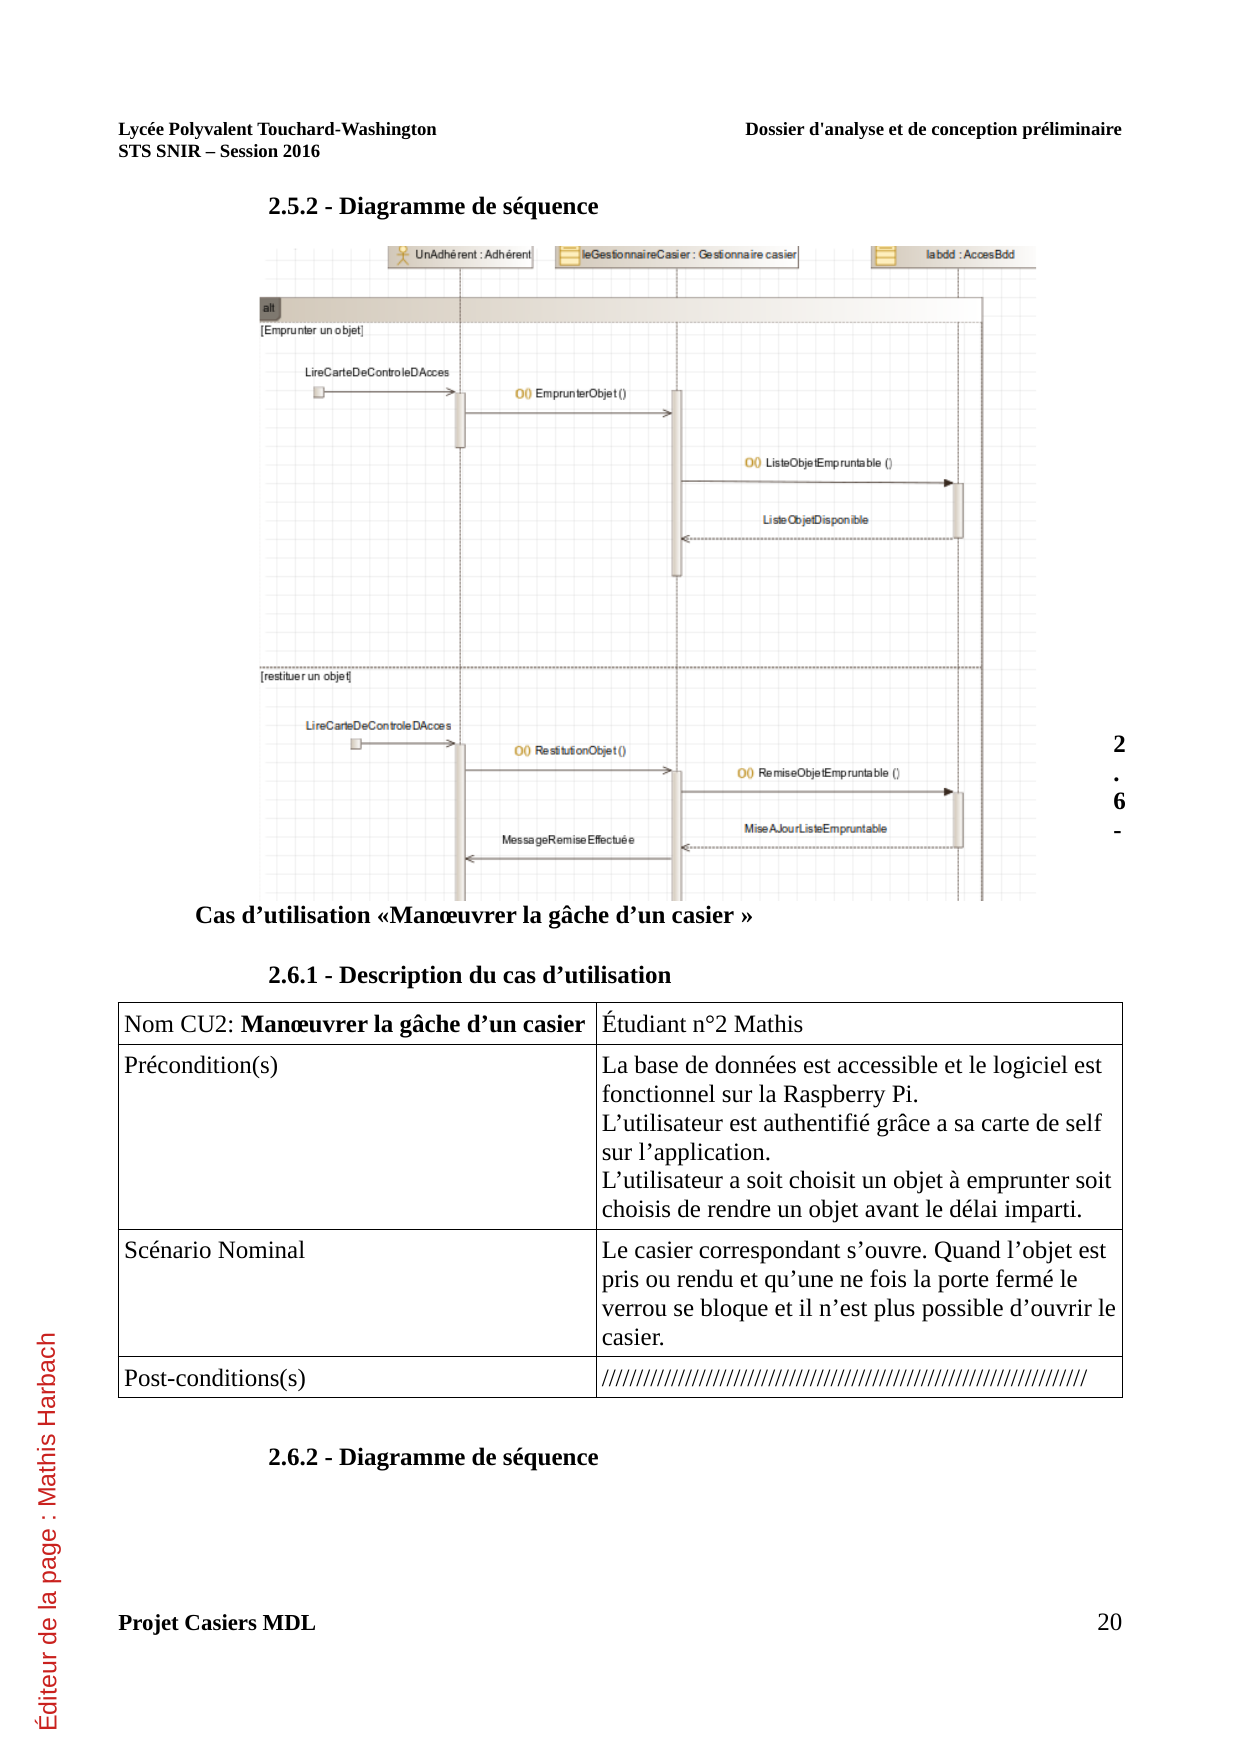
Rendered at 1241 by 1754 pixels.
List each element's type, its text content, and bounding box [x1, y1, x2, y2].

table_header Étudiant n°2 Mathis [597, 1003, 1122, 1043]
table_cell Le casier correspondant s’ouvre. Quand l’objet est pris ou rendu et qu’une ne fois la porte fermé le verrou se bloque et il n’est plus possible d’ouvrir le casier. [597, 1230, 1122, 1356]
subtitle 2.6 - Cas d’utilisation «Manœuvrer la gâche d’un casier » [195, 729, 1122, 929]
subtitle 2.6.1 - Description du cas d’utilisation [118, 956, 1122, 990]
subtitle 2.5.2 - Diagramme de séquence [118, 191, 1122, 219]
table_cell La base de données est accessible et le logiciel est fonctionnel sur la Raspberry Pi. L’utilisateur est authentifié grâce a sa carte de self sur l’application. L’utilisateur a soit choisit un objet à emprunter soit choisis de rendre un objet avant le délai imparti. [597, 1045, 1122, 1228]
table_cell Post-conditions(s) [119, 1357, 596, 1397]
picture [259, 246, 1037, 901]
table_cell ////////////////////////////////////////////////////////////////////// [597, 1357, 1122, 1397]
table_cell Précondition(s) [119, 1045, 596, 1228]
table_cell Scénario Nominal [119, 1230, 596, 1356]
table_header Nom CU2: Manœuvrer la gâche d’un casier [119, 1003, 596, 1043]
subtitle 2.6.2 - Diagramme de séquence [118, 1442, 1122, 1470]
